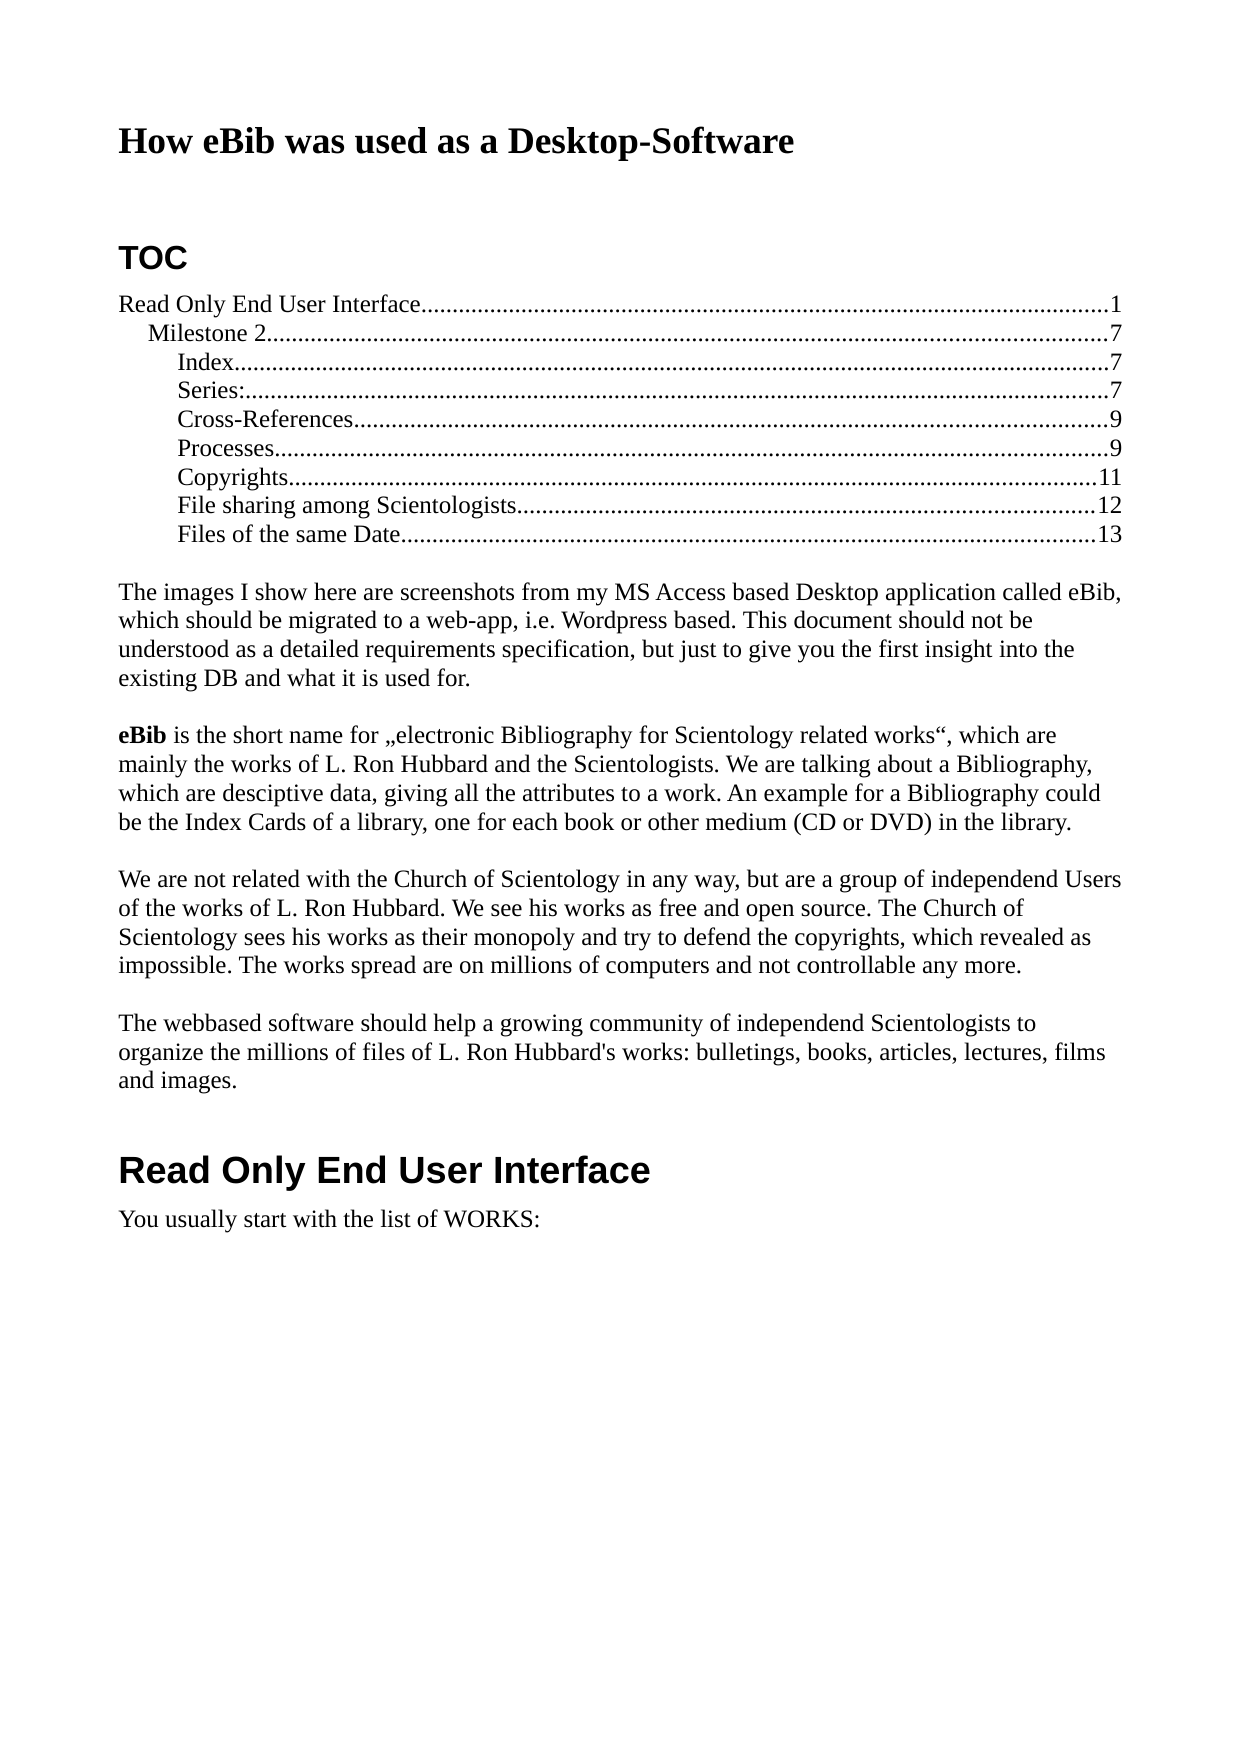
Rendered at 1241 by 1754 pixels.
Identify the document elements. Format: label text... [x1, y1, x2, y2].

text Copyrights 11 [177, 462, 1122, 490]
text We are not related with the Church of Scientology in any way, but are a group of independend Users of the works of L. Ron Hubbard. We see his works as free and open source. The Church of Scientology sees his works as their monopoly and try to defend the copyrights, which revealed as impossible. The works spread are on millions of computers and not controllable any more. [118, 864, 1122, 979]
text Cross-References 9 [177, 404, 1122, 433]
text How eBib was used as a Desktop-Software [118, 118, 1122, 161]
text Index 7 [177, 347, 1122, 375]
text Milestone 2 7 [148, 318, 1122, 347]
text The images I show here are screenshots from my MS Access based Desktop application called eBib, which should be migrated to a web-app, i.e. Wordpress based. This document should not be understood as a detailed requirements specification, but just to give you the first insight into the existing DB and what it is used for. [118, 577, 1122, 692]
text File sharing among Scientologists 12 [177, 490, 1122, 519]
subtitle Read Only End User Interface [118, 1148, 1122, 1191]
text You usually start with the list of WORKS: [118, 1204, 1122, 1233]
text Files of the same Date 13 [177, 519, 1122, 548]
text Processes 9 [177, 433, 1122, 462]
subtitle TOC [118, 238, 1122, 277]
text Read Only End User Interface 1 [118, 289, 1122, 318]
text eBib is the short name for „electronic Bibliography for Scientology related works“, which are mainly the works of L. Ron Hubbard and the Scientologists. We are talking about a Bibliography, which are desciptive data, giving all the attributes to a work. An example for a Bibliography could be the Index Cards of a library, one for each book or other medium (CD or DVD) in the library. [118, 720, 1122, 835]
text The webbased software should help a growing community of independend Scientologists to organize the millions of files of L. Ron Hubbard's works: bulletings, books, articles, lectures, films and images. [118, 1008, 1122, 1094]
text Series: 7 [177, 375, 1122, 404]
